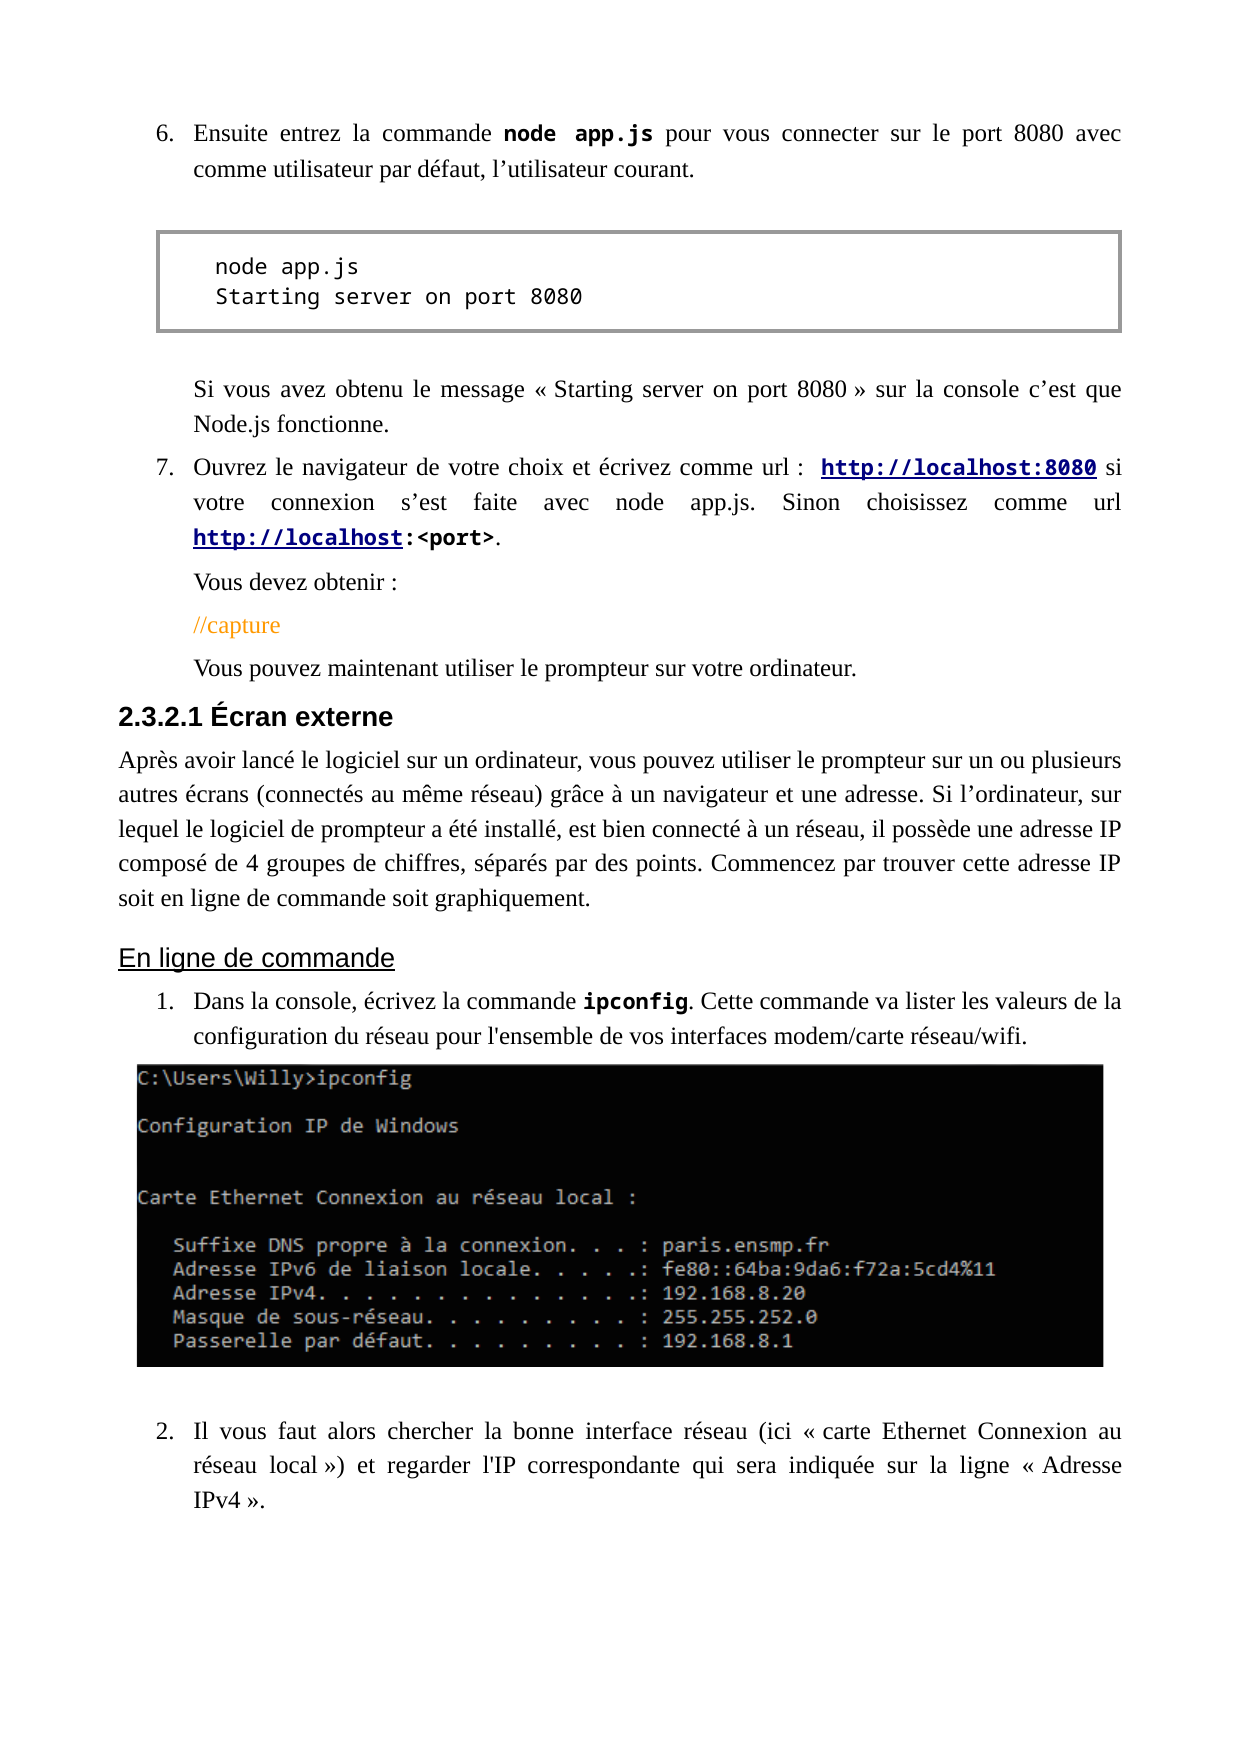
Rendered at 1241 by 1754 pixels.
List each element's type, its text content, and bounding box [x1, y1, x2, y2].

subtitle En ligne de commande [118, 942, 1122, 973]
list Dans la console, écrivez la commande ipconfig. Cette commande va lister les valeurs de la configuration du réseau pour l'ensemble de vos interfaces modem/carte réseau/wifi. [156, 986, 1122, 1050]
list node app.js Starting server on port 8080 [160, 234, 1118, 329]
text Après avoir lancé le logiciel sur un ordinateur, vous pouvez utiliser le prompteur sur un ou plusieurs autres écrans (connectés au même réseau) grâce à un navigateur et une adresse. Si l’ordinateur, sur lequel le logiciel de prompteur a été installé, est bien connecté à un réseau, il possède une adresse IP composé de 4 groupes de chiffres, séparés par des points. Commencez par trouver cette adresse IP soit en ligne de commande soit graphiquement. [118, 745, 1122, 911]
list Vous pouvez maintenant utiliser le prompteur sur votre ordinateur. [156, 653, 1122, 682]
list Vous devez obtenir : [156, 567, 1122, 596]
list Ensuite entrez la commande node app.js pour vous connecter sur le port 8080 avec comme utilisateur par défaut, l’utilisateur courant. [156, 118, 1122, 182]
list Il vous faut alors chercher la bonne interface réseau (ici « carte Ethernet Connexion au réseau local ») et regarder l'IP correspondante qui sera indiquée sur la ligne « Adresse IPv4 ». [156, 1416, 1122, 1514]
list //capture [156, 610, 1122, 639]
list Si vous avez obtenu le message « Starting server on port 8080 » sur la console c’est que Node.js fonctionne. [156, 374, 1122, 437]
subtitle 2.3.2.1 Écran externe [118, 700, 1122, 732]
list Ouvrez le navigateur de votre choix et écrivez comme url : http://localhost:8080 si votre connexion s’est faite avec node app.js. Sinon choisissez comme url http://localhost:<port>. [156, 452, 1122, 552]
picture [136, 1064, 1104, 1367]
